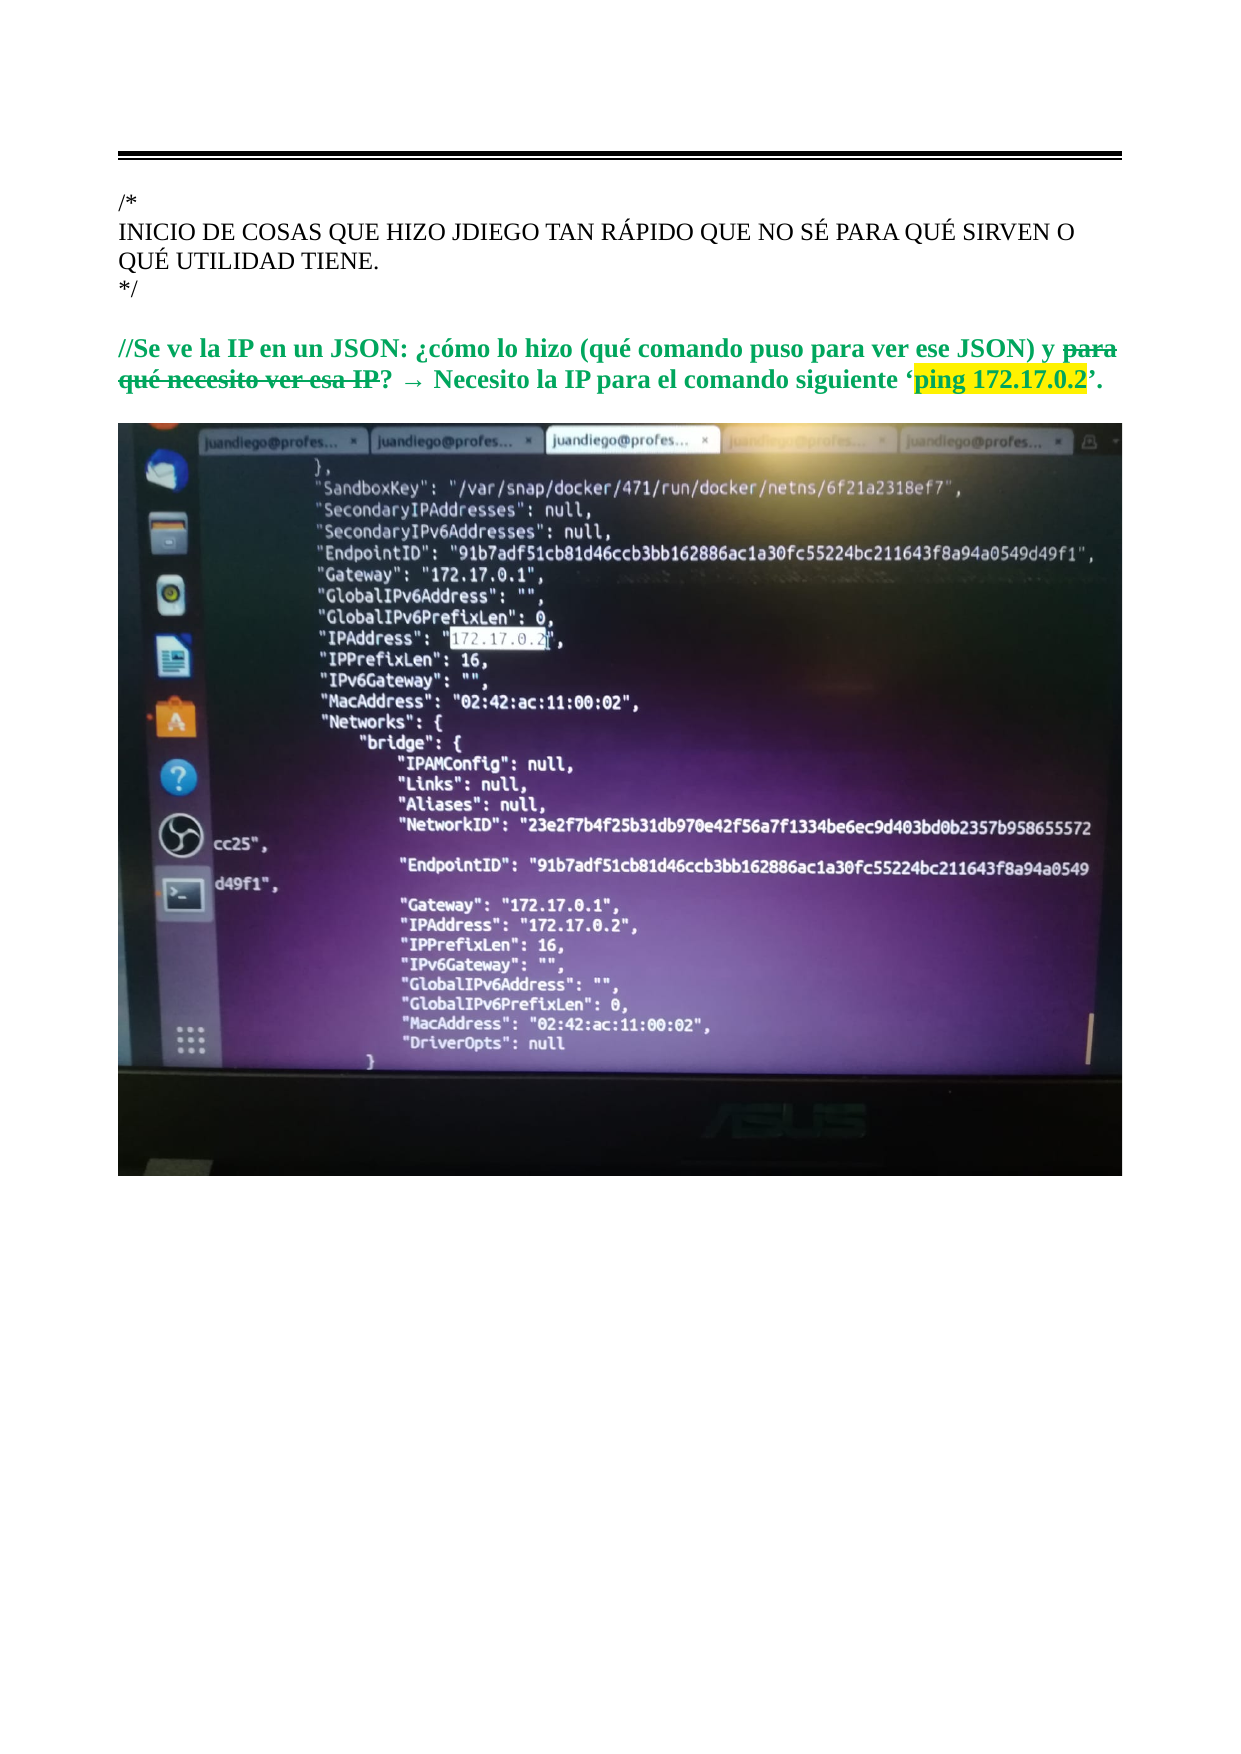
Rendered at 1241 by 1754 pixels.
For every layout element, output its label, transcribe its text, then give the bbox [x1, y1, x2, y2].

text /* [118, 188, 1122, 217]
text INICIO DE COSAS QUE HIZO JDIEGO TAN RÁPIDO QUE NO SÉ PARA QUÉ SIRVEN O QUÉ UTILIDAD TIENE. [118, 217, 1122, 274]
text //Se ve la IP en un JSON: ¿cómo lo hizo (qué comando puso para ver ese JSON) y para qué necesito ver esa IP? → Necesito la IP para el comando siguiente ‘ping 172.17.0.2’. [118, 332, 1122, 394]
picture [118, 423, 1123, 1176]
text */ [118, 274, 1122, 303]
